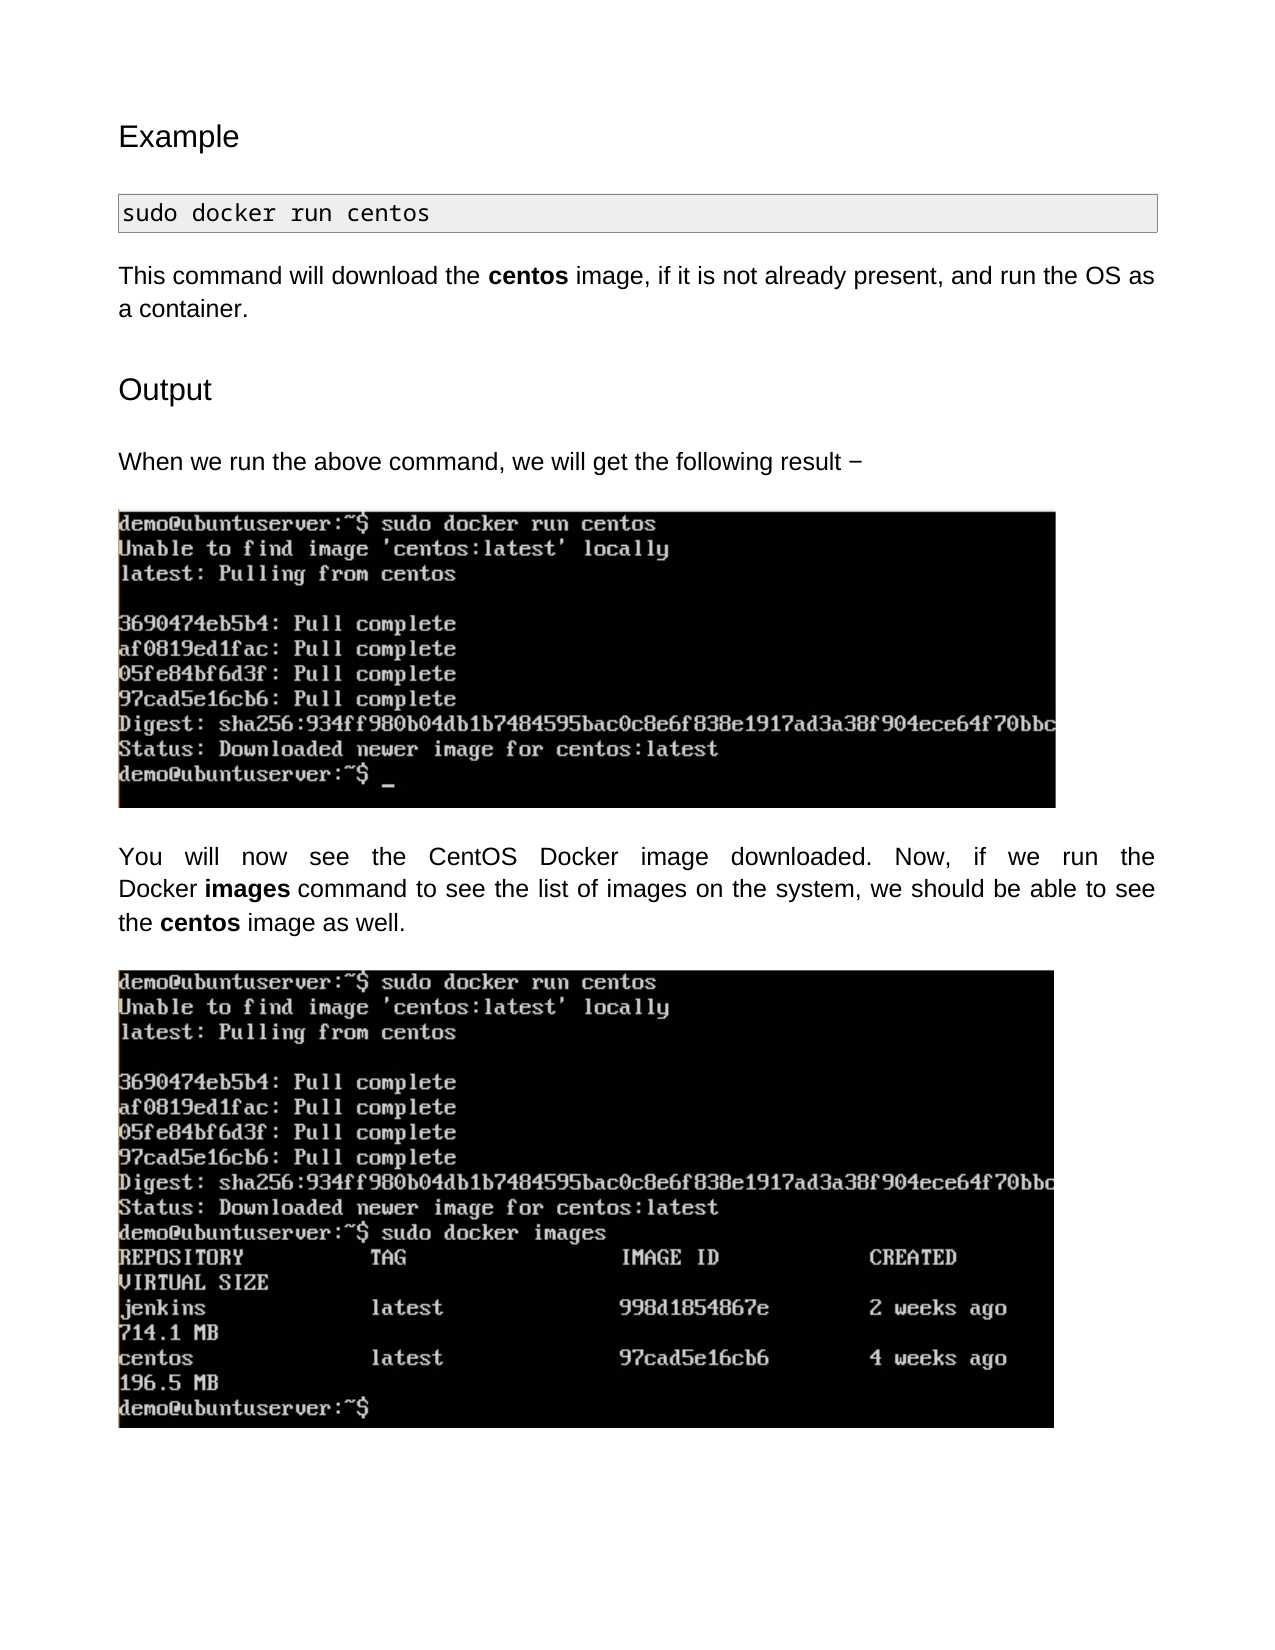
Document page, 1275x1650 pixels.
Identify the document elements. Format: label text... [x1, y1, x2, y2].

text sudo docker run centos [119, 195, 1157, 232]
picture [118, 509, 1056, 808]
text When we run the above command, we will get the following result − [118, 447, 1157, 476]
text This command will download the centos image, if it is not already present, and run the OS as a container. [118, 261, 1157, 323]
picture [118, 970, 1054, 1428]
subtitle Output [118, 371, 1157, 407]
text You will now see the CentOS Docker image downloaded. Now, if we run the Docker images command to see the list of images on the system, we should be able to see the centos image as well. [118, 841, 1157, 936]
subtitle Example [118, 118, 1157, 154]
